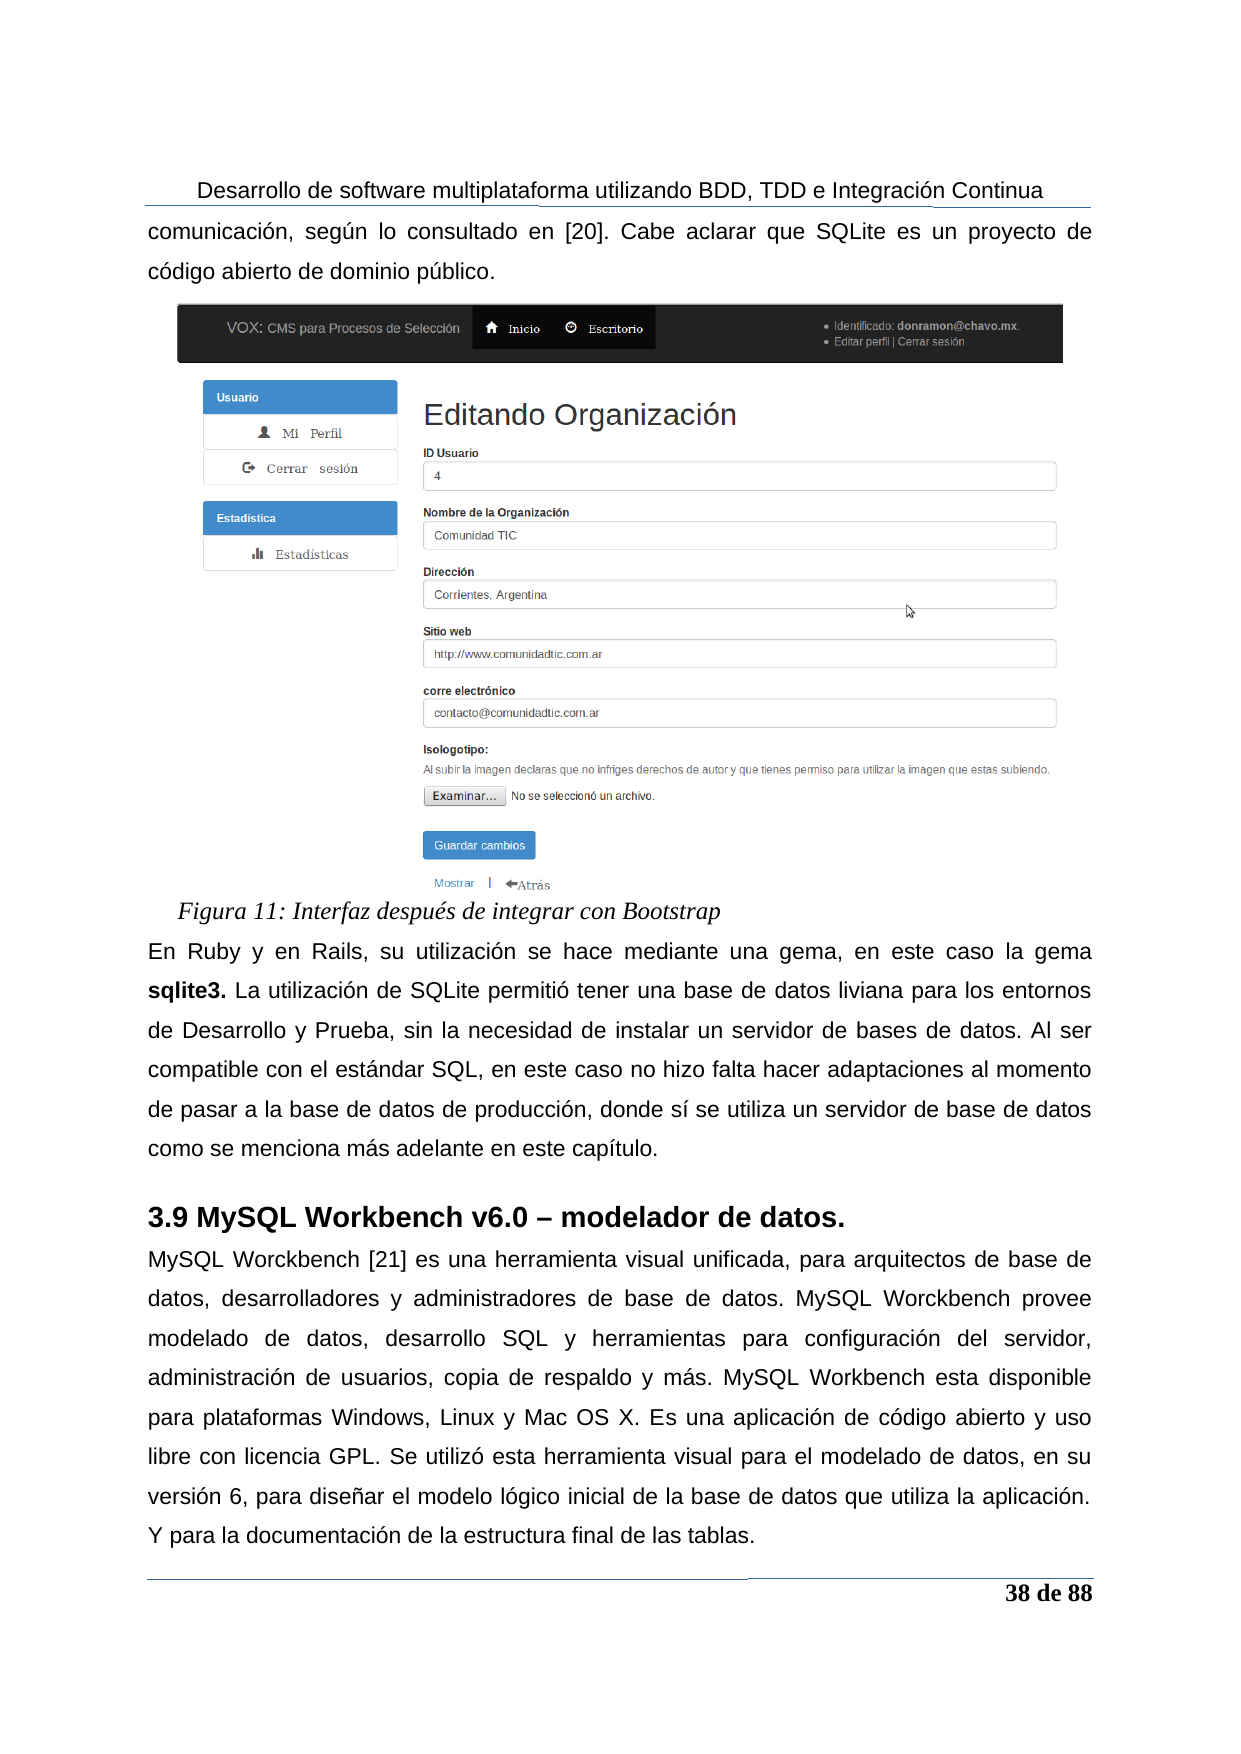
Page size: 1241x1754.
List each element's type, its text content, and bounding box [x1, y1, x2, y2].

text comunicación, según lo consultado en [20]. Cabe aclarar que SQLite es un proyecto de código abierto de dominio público. [148, 218, 1093, 284]
subtitle 3.9 MySQL Workbench v6.0 – modelador de datos. [148, 1200, 1093, 1233]
text En Ruby y en Rails, su utilización se hace mediante una gema, en este caso la gema sqlite3. La utilización de SQLite permitió tener una base de datos liviana para los entornos de Desarrollo y Prueba, sin la necesidad de instalar un servidor de bases de datos. Al ser compatible con el estándar SQL, en este caso no hizo falta hacer adaptaciones al momento de pasar a la base de datos de producción, donde sí se utiliza un servidor de base de datos como se menciona más adelante en este capítulo. [148, 297, 1093, 1162]
picture [177, 303, 1063, 897]
text Figura 11: Interfaz después de integrar con Bootstrap [177, 897, 1063, 925]
text MySQL Worckbench [21] es una herramienta visual unificada, para arquitectos de base de datos, desarrolladores y administradores de base de datos. MySQL Worckbench provee modelado de datos, desarrollo SQL y herramientas para configuración del servidor, administración de usuarios, copia de respaldo y más. MySQL Workbench esta disponible para plataformas Windows, Linux y Mac OS X. Es una aplicación de código abierto y uso libre con licencia GPL. Se utilizó esta herramienta visual para el modelado de datos, en su versión 6, para diseñar el modelo lógico inicial de la base de datos que utiliza la aplicación. Y para la documentación de la estructura final de las tablas. [148, 1246, 1093, 1549]
